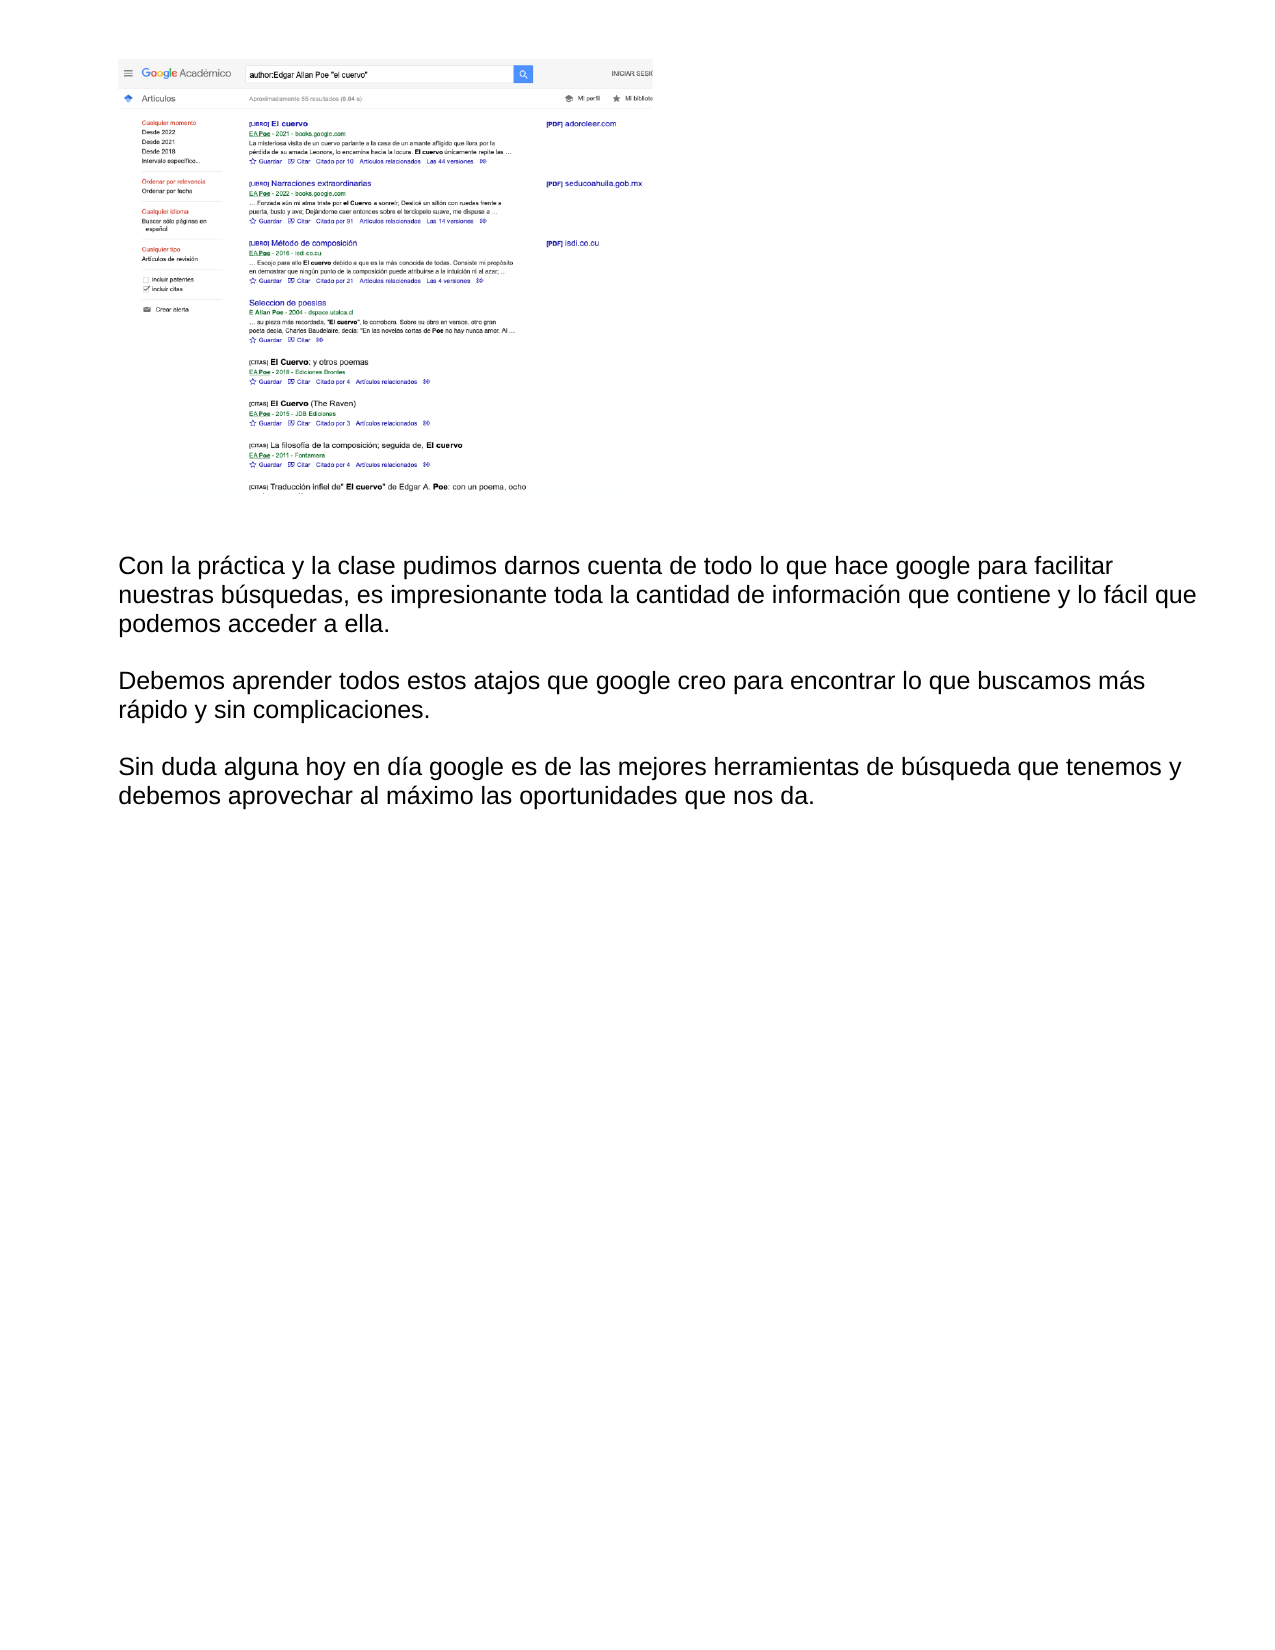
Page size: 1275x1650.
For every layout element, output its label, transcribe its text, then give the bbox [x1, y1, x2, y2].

text Con la práctica y la clase pudimos darnos cuenta de todo lo que hace google para facilitar nuestras búsquedas, es impresionante toda la cantidad de información que contiene y lo fácil que podemos acceder a ella. [118, 551, 1205, 637]
text Debemos aprender todos estos atajos que google creo para encontrar lo que buscamos más rápido y sin complicaciones. [118, 666, 1205, 723]
text Sin duda alguna hoy en día google es de las mejores herramientas de búsqueda que tenemos y debemos aprovechar al máximo las oportunidades que nos da. [118, 752, 1205, 810]
